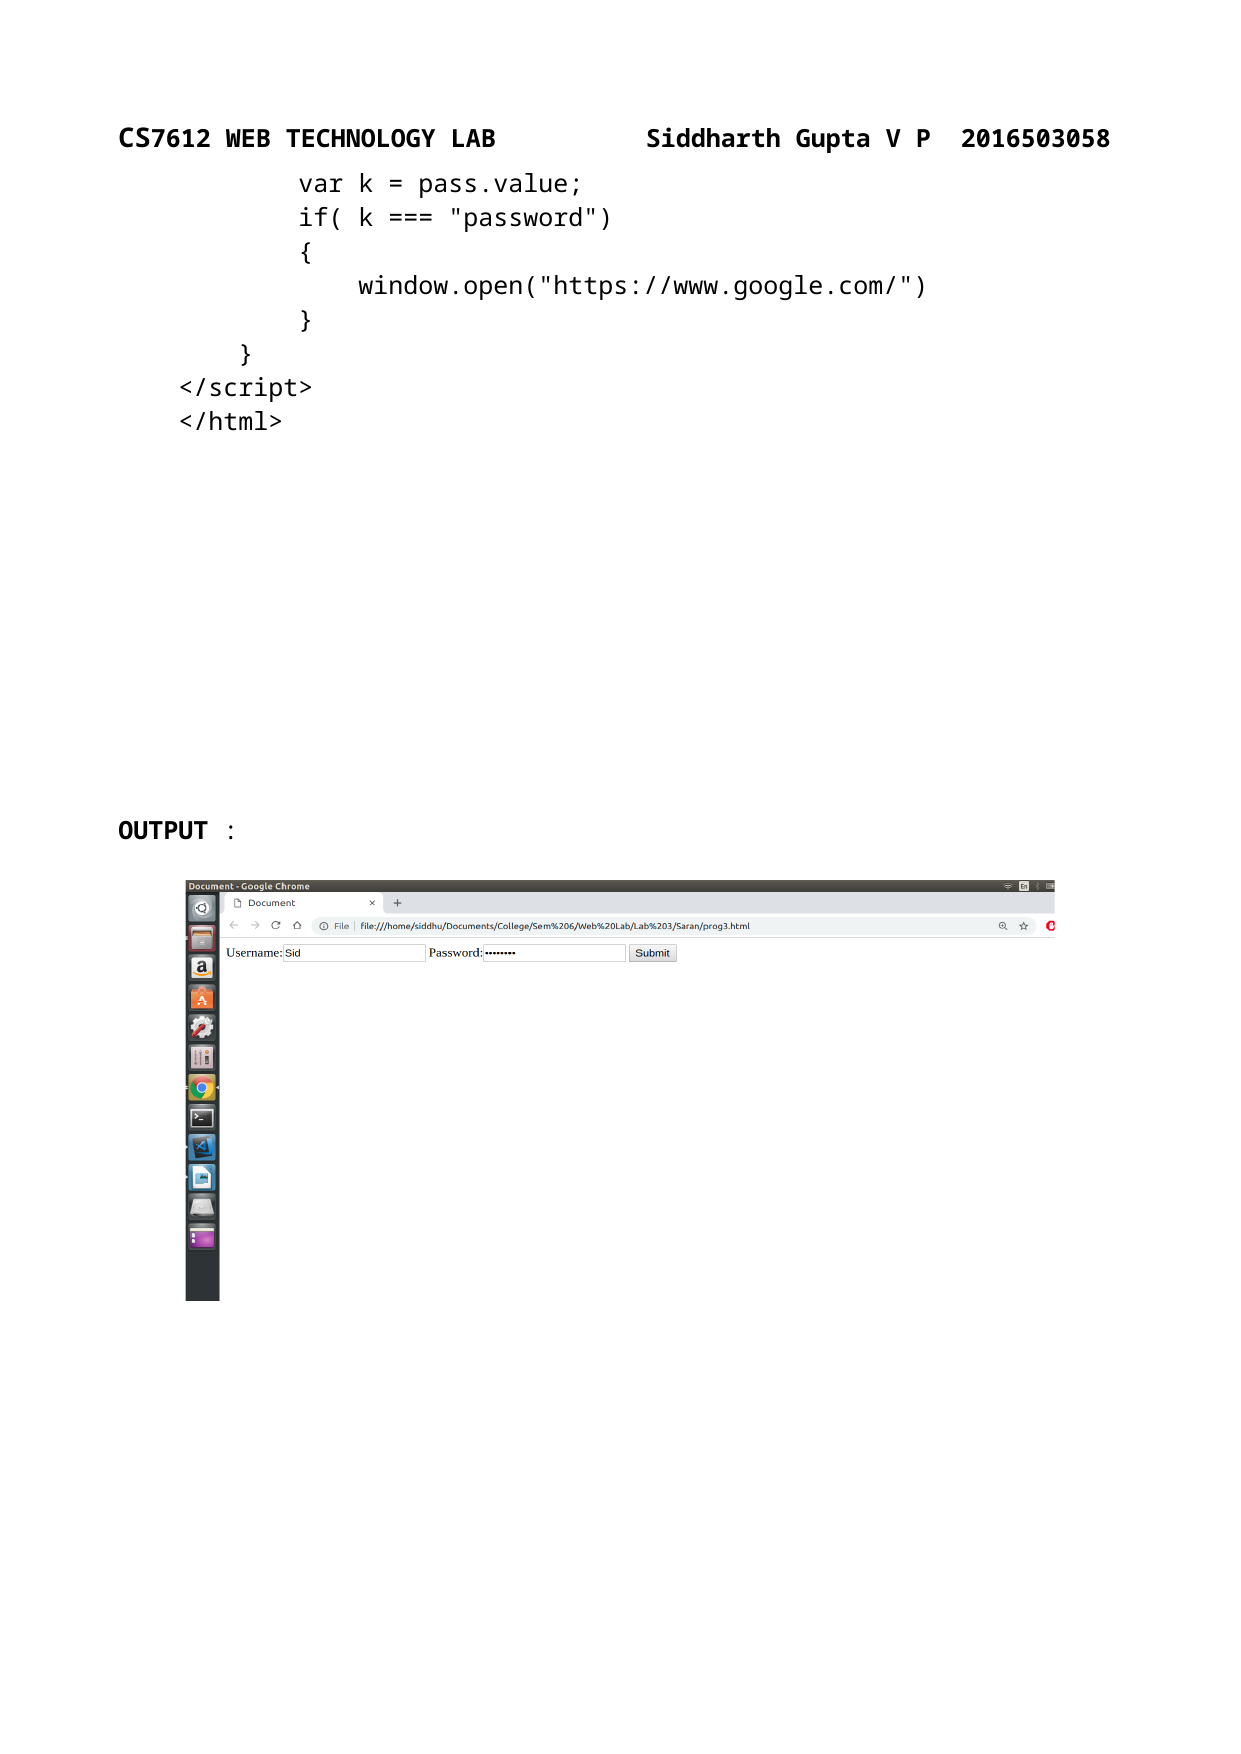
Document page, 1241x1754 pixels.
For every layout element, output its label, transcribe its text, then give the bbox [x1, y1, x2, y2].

text </script> [118, 370, 1122, 404]
text } [118, 336, 1122, 370]
text OUTPUT : [118, 813, 1122, 847]
text { [118, 233, 1122, 268]
text if( k === "password") [118, 199, 1122, 233]
picture [185, 880, 1055, 1301]
text </html> [118, 404, 1122, 438]
text } [118, 302, 1122, 336]
text var k = pass.value; [118, 165, 1122, 199]
text window.open("https://www.google.com/") [118, 268, 1122, 302]
